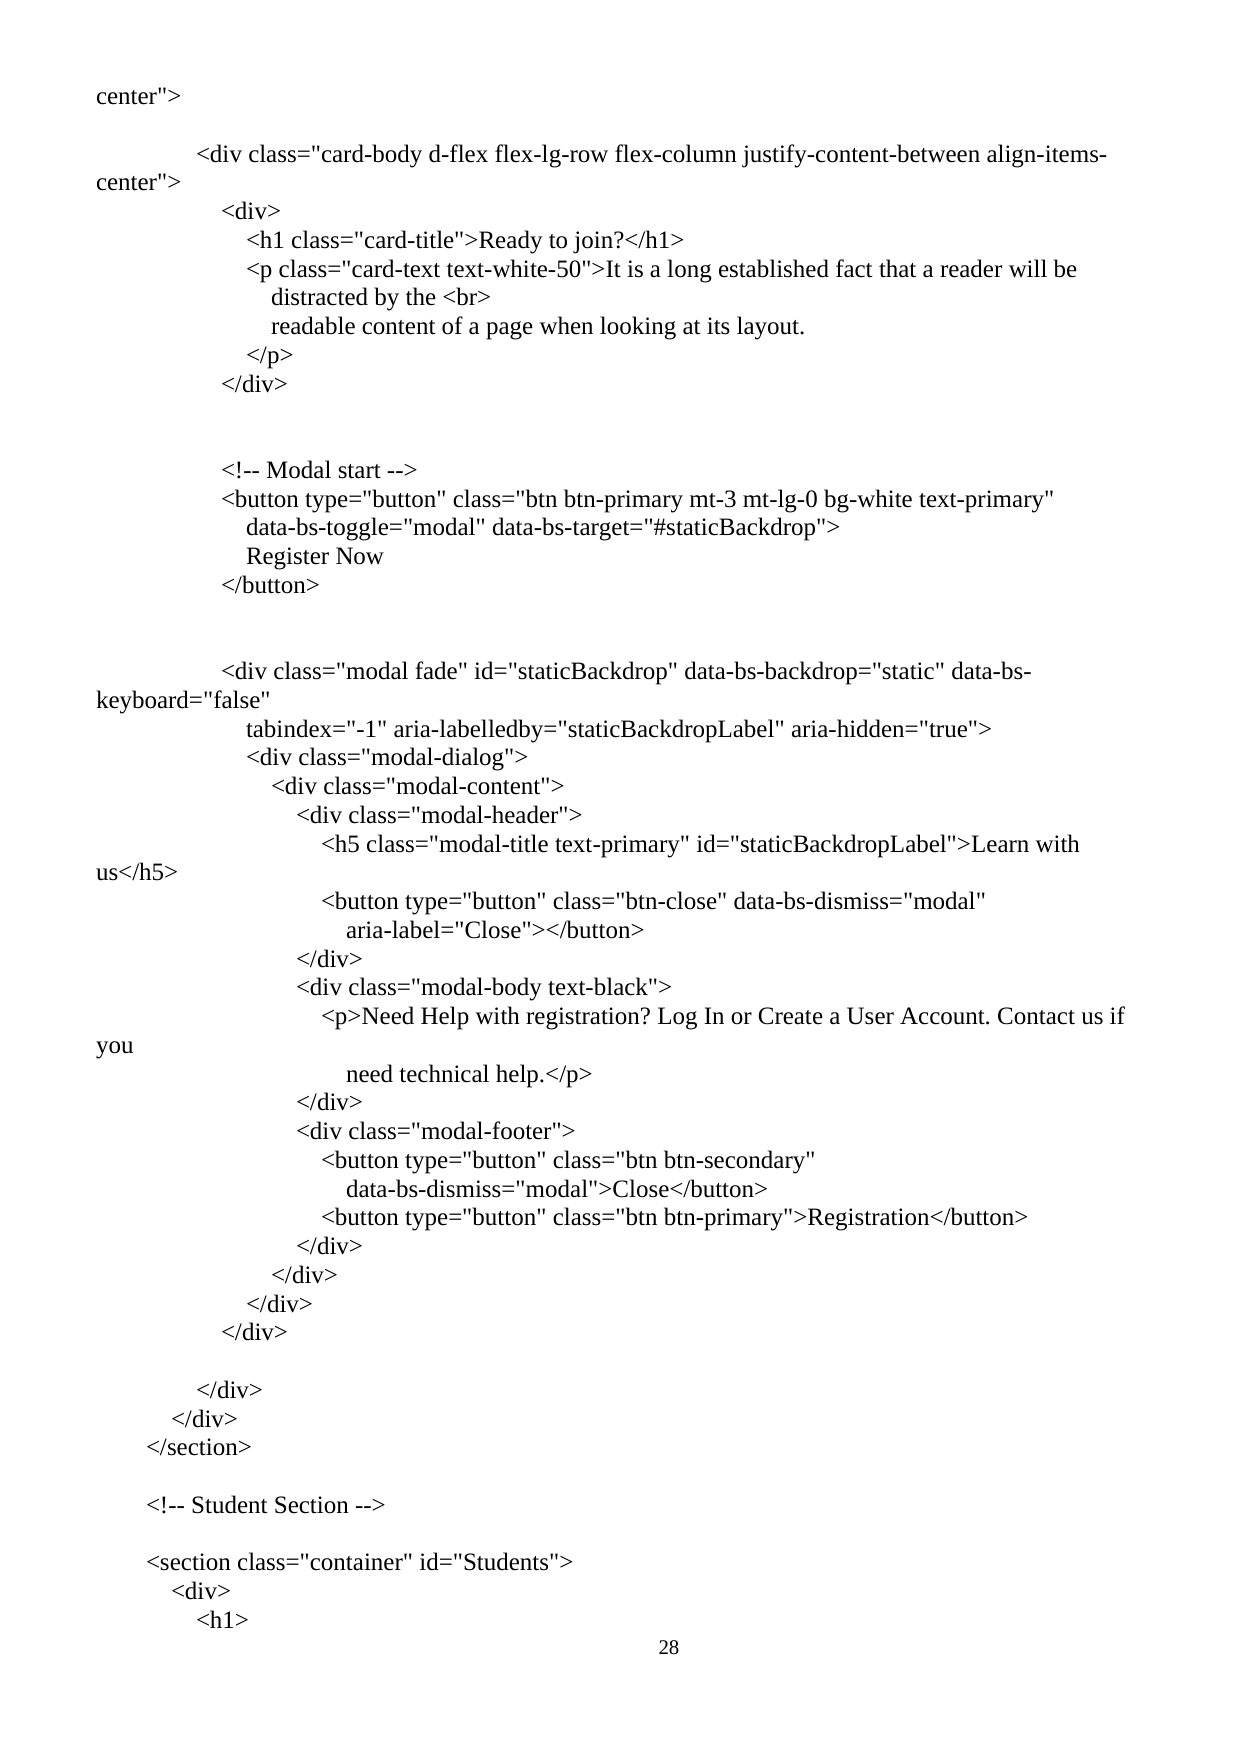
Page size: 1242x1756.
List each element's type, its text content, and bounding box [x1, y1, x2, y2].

text <button type="button" class="btn btn-primary mt-3 mt-lg-0 bg-white text-primary" [96, 484, 1152, 512]
text <div class="modal-footer"> [96, 1116, 1152, 1145]
text </div> [96, 1087, 1152, 1116]
text <div class="modal fade" id="staticBackdrop" data-bs-backdrop="static" data-bs-keyboard="false" [96, 656, 1152, 714]
text <div class="modal-body text-black"> [96, 972, 1152, 1001]
text </section> [96, 1432, 1152, 1461]
text </div> [96, 1231, 1152, 1260]
text </div> [96, 369, 1152, 397]
text </div> [96, 1375, 1152, 1404]
text <div> [96, 196, 1152, 225]
text readable content of a page when looking at its layout. [96, 311, 1152, 340]
text </div> [96, 1289, 1152, 1317]
text Register Now [96, 541, 1152, 570]
text </button> [96, 570, 1152, 599]
text <button type="button" class="btn btn-primary">Registration</button> [96, 1202, 1152, 1231]
text <div> [96, 1576, 1152, 1605]
text center"> [96, 81, 1152, 110]
text distracted by the <br> [96, 282, 1152, 311]
text </div> [96, 1317, 1152, 1346]
text </div> [96, 944, 1152, 972]
text <div class="card-body d-flex flex-lg-row flex-column justify-content-between align-items-center"> [96, 139, 1152, 196]
text <div class="modal-dialog"> [96, 742, 1152, 771]
text <!-- Modal start --> [96, 455, 1152, 484]
text <h1> [96, 1605, 1152, 1634]
text <button type="button" class="btn btn-secondary" [96, 1145, 1152, 1174]
text data-bs-toggle="modal" data-bs-target="#staticBackdrop"> [96, 512, 1152, 541]
text aria-label="Close"></button> [96, 915, 1152, 944]
text <p>Need Help with registration? Log In or Create a User Account. Contact us if you [96, 1001, 1152, 1059]
text </p> [96, 340, 1152, 369]
text </div> [96, 1404, 1152, 1432]
text need technical help.</p> [96, 1059, 1152, 1087]
text data-bs-dismiss="modal">Close</button> [96, 1174, 1152, 1202]
text <button type="button" class="btn-close" data-bs-dismiss="modal" [96, 886, 1152, 915]
text <!-- Student Section --> [96, 1490, 1152, 1519]
text <h5 class="modal-title text-primary" id="staticBackdropLabel">Learn with us</h5> [96, 829, 1152, 886]
text </div> [96, 1260, 1152, 1289]
text <p class="card-text text-white-50">It is a long established fact that a reader will be [96, 254, 1152, 282]
text <div class="modal-content"> [96, 771, 1152, 800]
text <h1 class="card-title">Ready to join?</h1> [96, 225, 1152, 254]
text <section class="container" id="Students"> [96, 1547, 1152, 1576]
text tabindex="-1" aria-labelledby="staticBackdropLabel" aria-hidden="true"> [96, 714, 1152, 742]
text <div class="modal-header"> [96, 800, 1152, 829]
